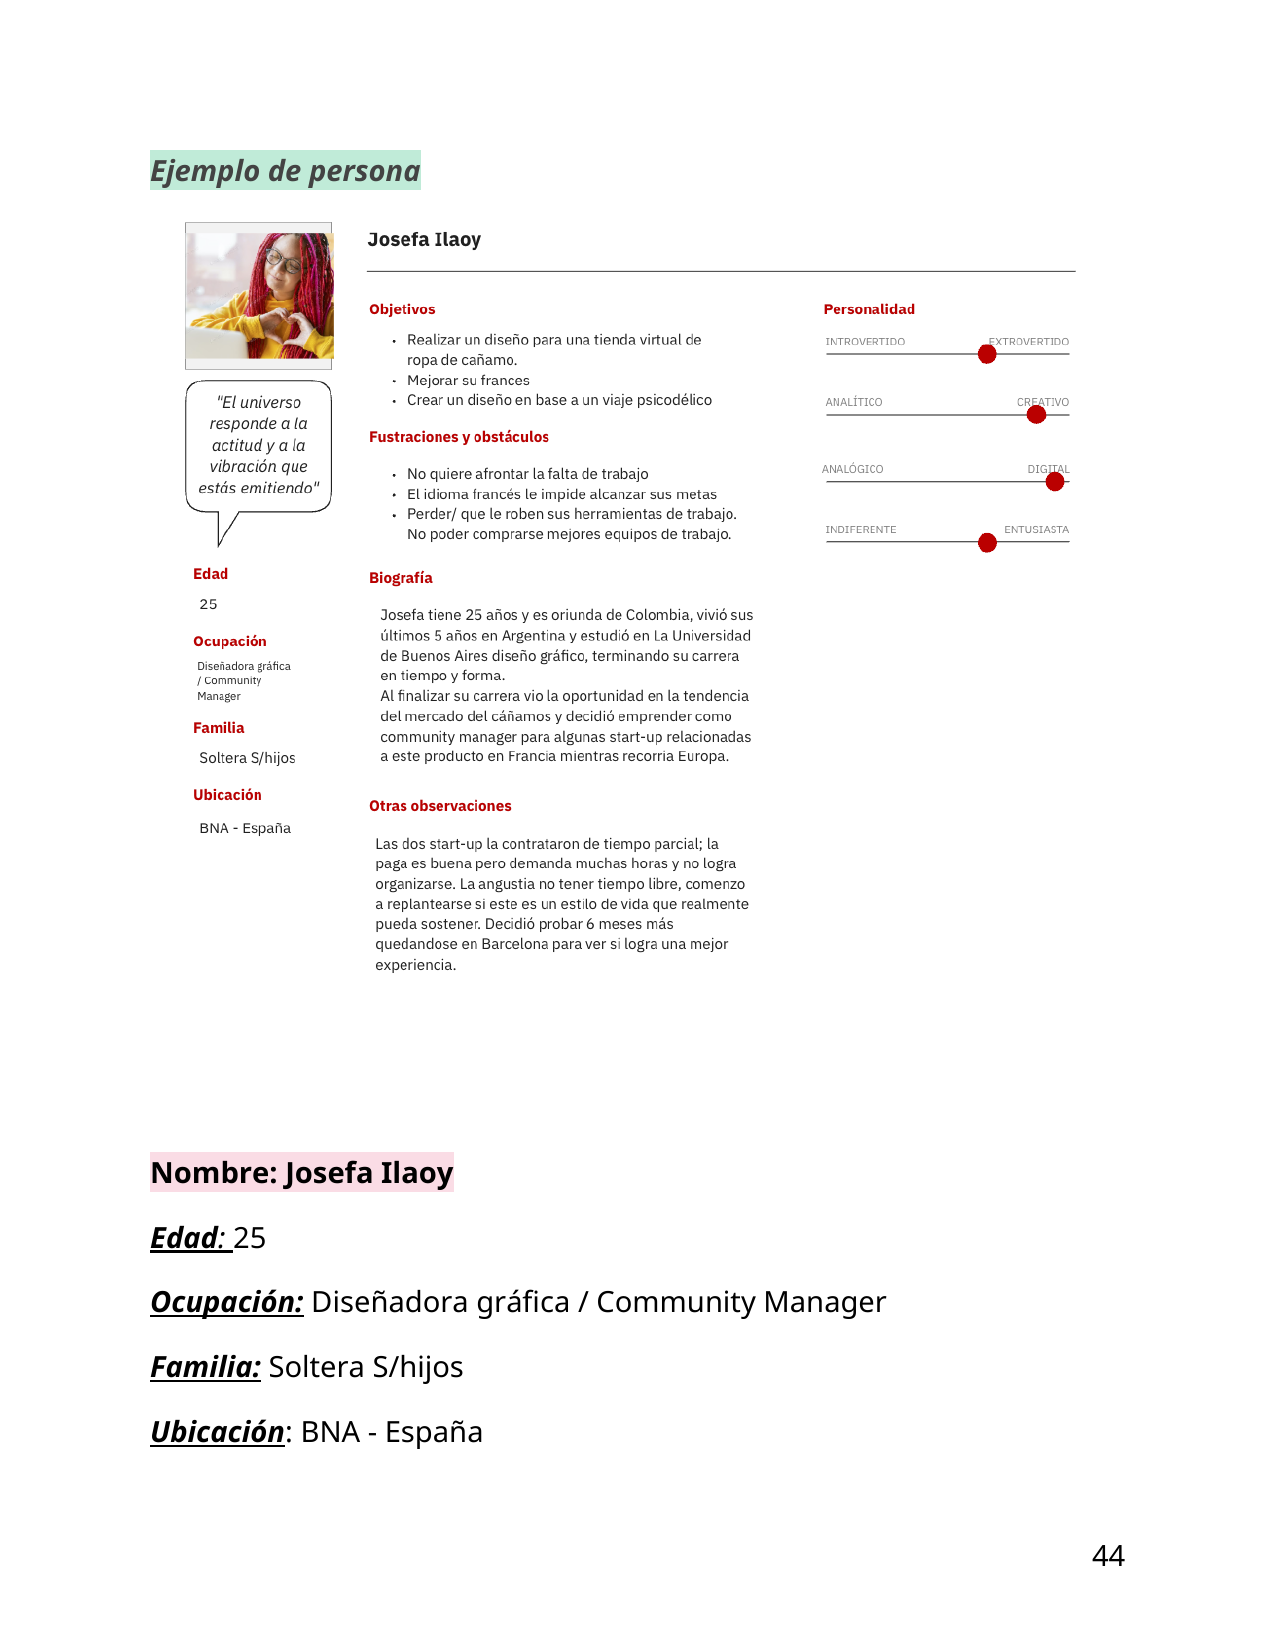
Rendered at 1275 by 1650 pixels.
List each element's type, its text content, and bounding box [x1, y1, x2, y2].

subtitle Ejemplo de persona [421, 150, 1125, 190]
text Edad: 25 [150, 1217, 1125, 1257]
text Nombre: Josefa Ilaoy [150, 1152, 1125, 1192]
text Familia: Soltera S/hijos [150, 1346, 1125, 1386]
picture [150, 198, 1125, 1048]
text Ubicación: BNA - España [150, 1411, 1125, 1451]
text Ocupación: Diseñadora gráfica / Community Manager [150, 1282, 1125, 1321]
